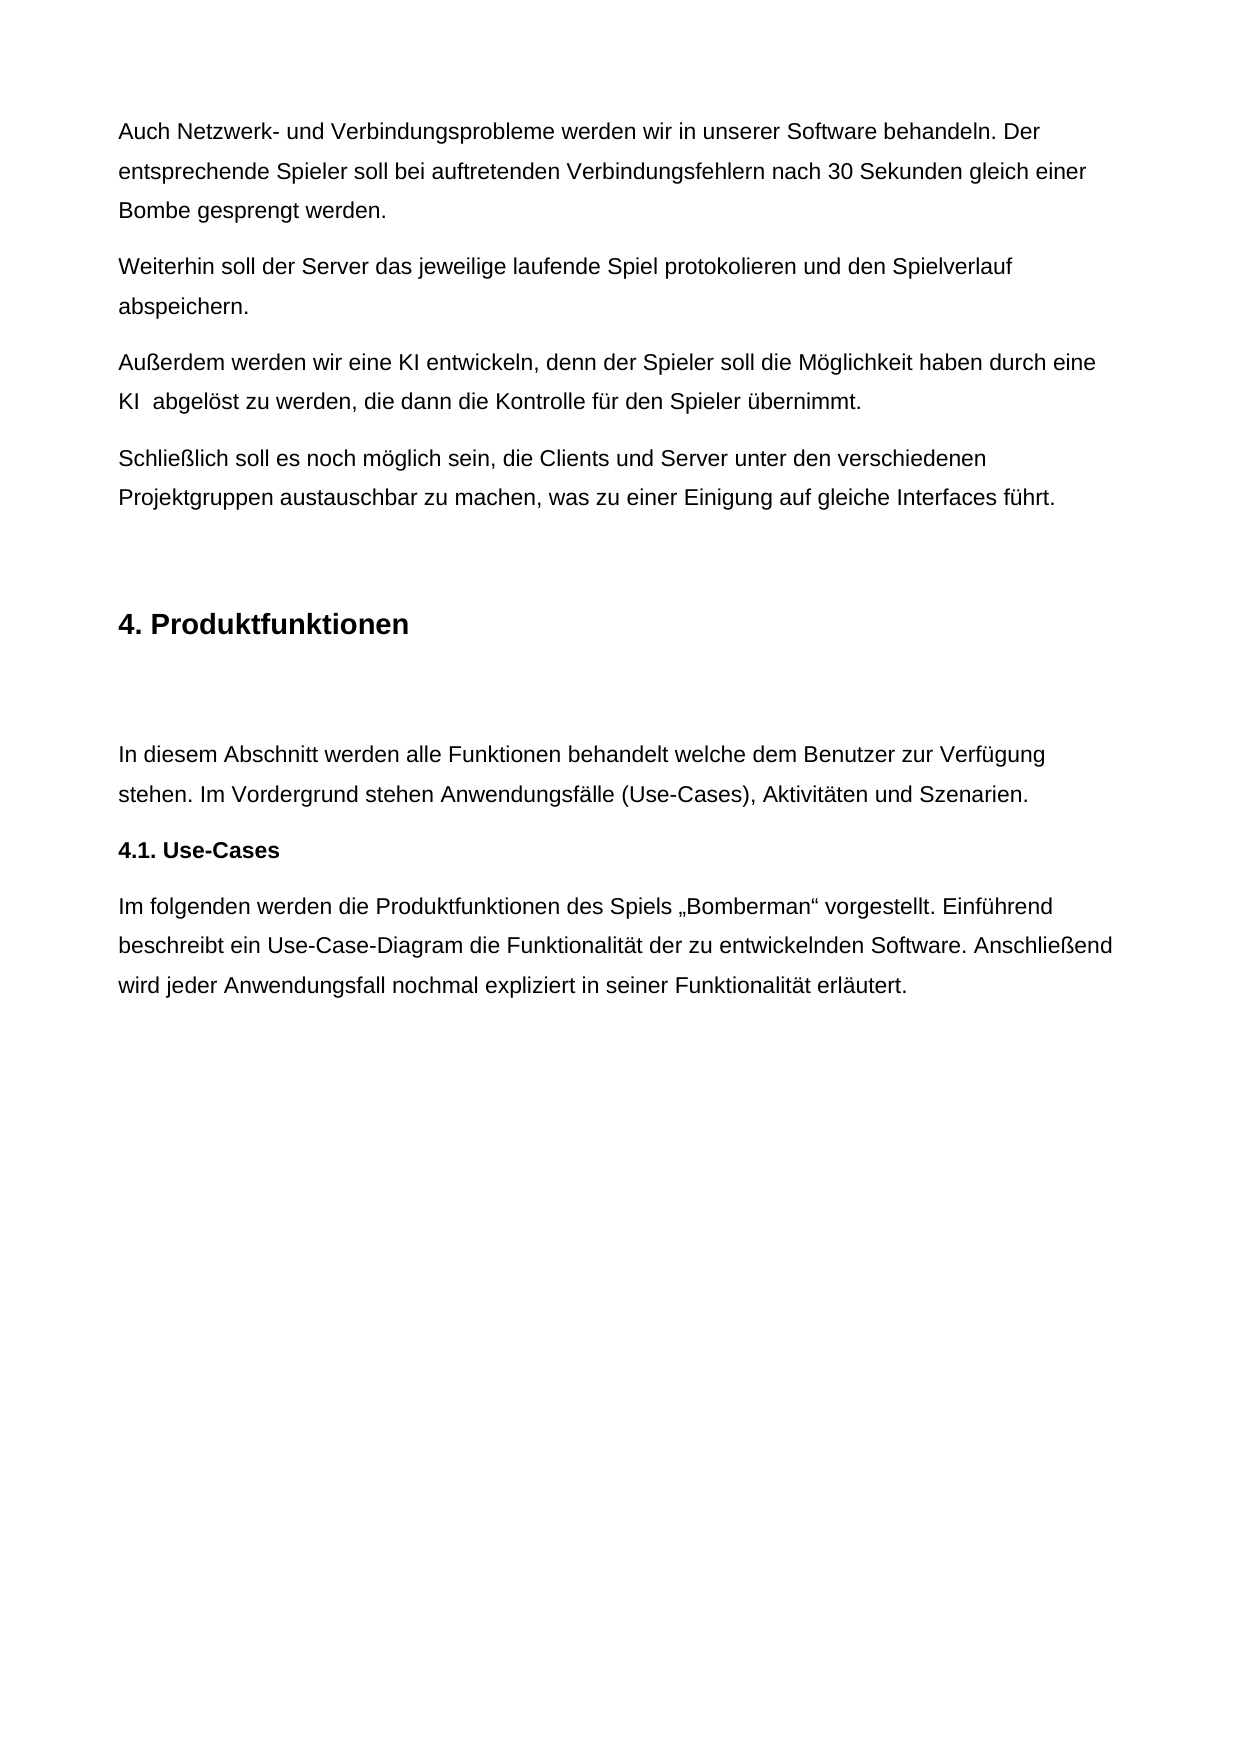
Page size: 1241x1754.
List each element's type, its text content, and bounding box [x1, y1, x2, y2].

text Auch Netzwerk- und Verbindungsprobleme werden wir in unserer Software behandeln. Der entsprechende Spieler soll bei auftretenden Verbindungsfehlern nach 30 Sekunden gleich einer Bombe gesprengt werden. [118, 118, 1122, 223]
text Im folgenden werden die Produktfunktionen des Spiels „Bomberman“ vorgestellt. Einführend beschreibt ein Use-Case-Diagram die Funktionalität der zu entwickelnden Software. Anschließend wird jeder Anwendungsfall nochmal expliziert in seiner Funktionalität erläutert. [118, 893, 1122, 998]
text In diesem Abschnitt werden alle Funktionen behandelt welche dem Benutzer zur Verfügung stehen. Im Vordergrund stehen Anwendungsfälle (Use-Cases), Aktivitäten und Szenarien. [118, 741, 1122, 807]
text Schließlich soll es noch möglich sein, die Clients und Server unter den verschiedenen Projektgruppen austauschbar zu machen, was zu einer Einigung auf gleiche Interfaces führt. [118, 444, 1122, 510]
text 4. Produktfunktionen [118, 607, 1122, 641]
text 4.1. Use-Cases [118, 837, 1122, 863]
text Weiterhin soll der Server das jeweilige laufende Spiel protokolieren und den Spielverlauf abspeichern. [118, 253, 1122, 319]
text Außerdem werden wir eine KI entwickeln, denn der Spieler soll die Möglichkeit haben durch eine KI abgelöst zu werden, die dann die Kontrolle für den Spieler übernimmt. [118, 349, 1122, 415]
